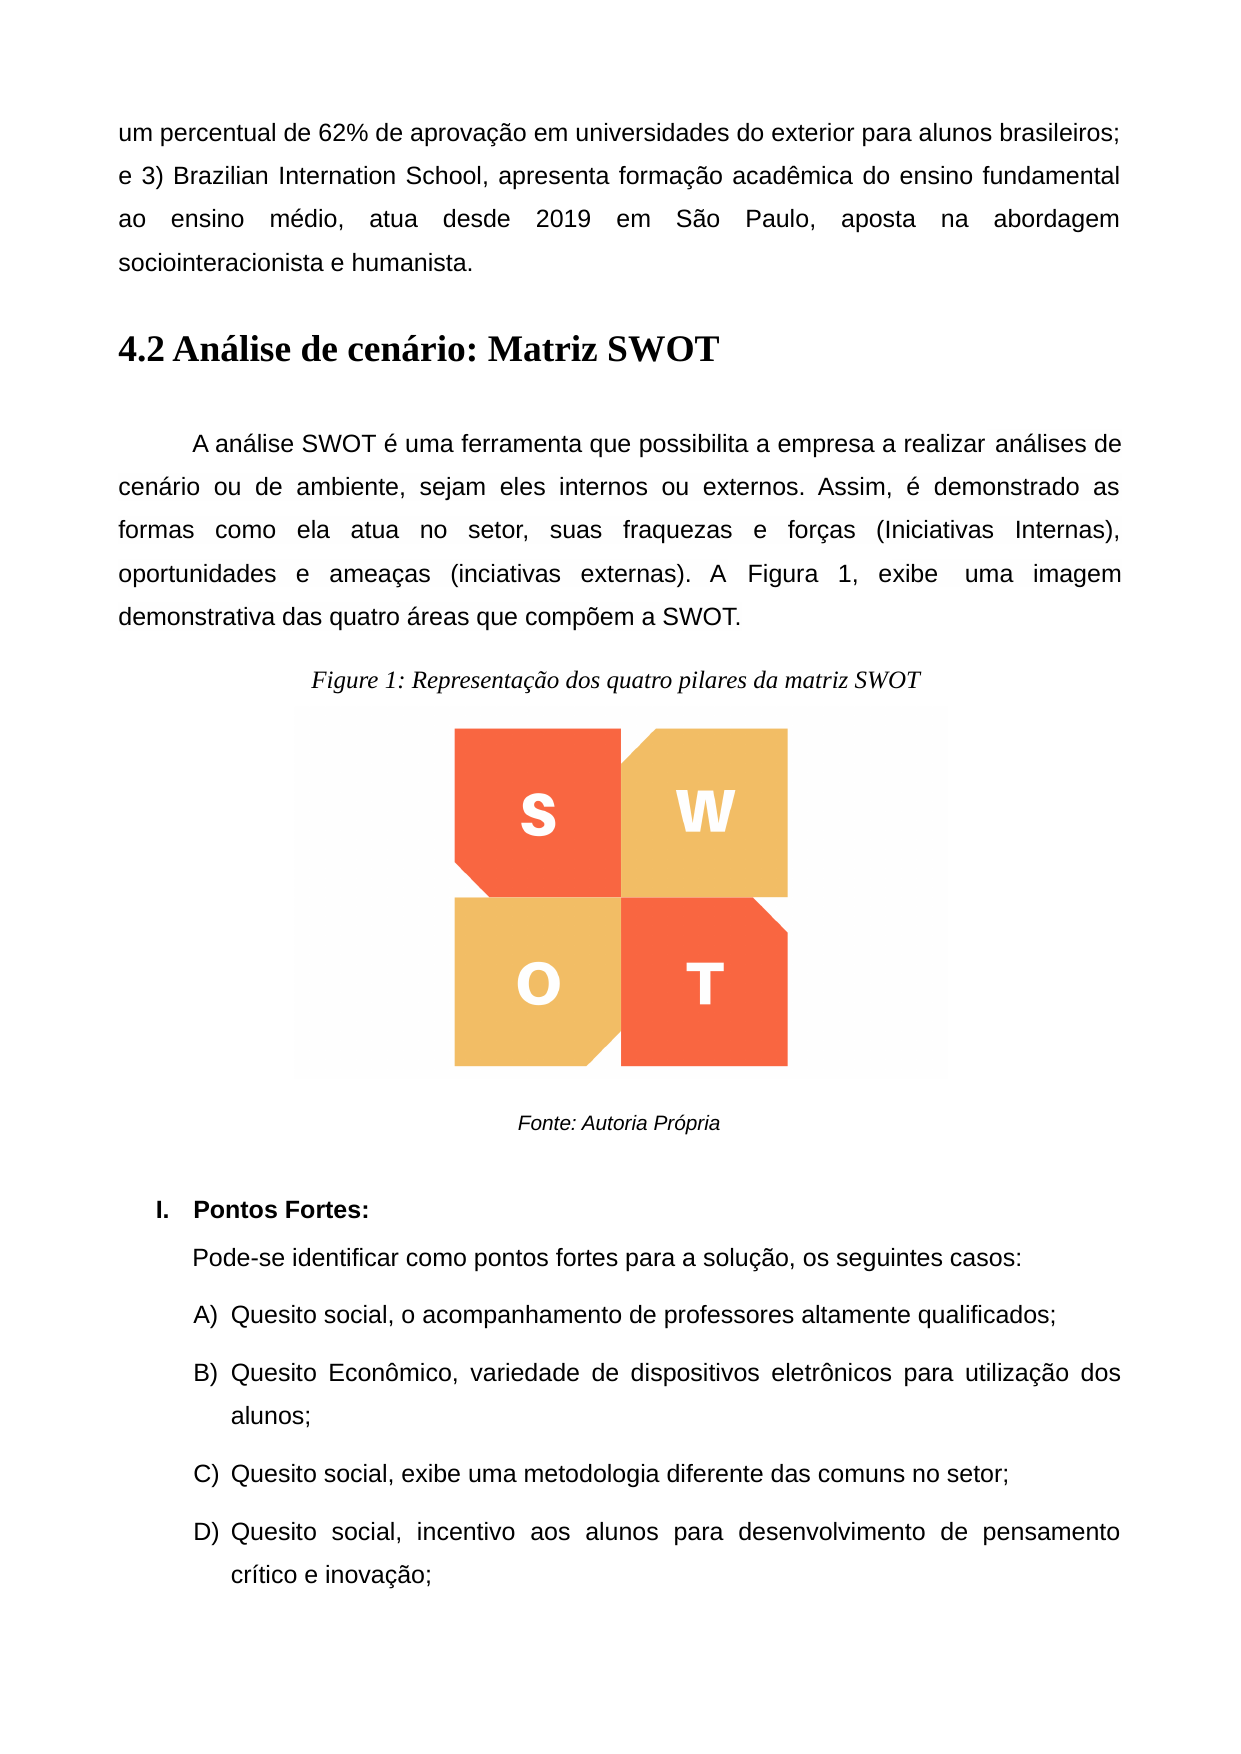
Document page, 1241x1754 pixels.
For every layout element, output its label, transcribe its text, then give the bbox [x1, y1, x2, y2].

list Quesito social, o acompanhamento de professores altamente qualificados; [193, 1300, 1122, 1329]
list Quesito Econômico, variedade de dispositivos eletrônicos para utilização dos alunos; [193, 1358, 1122, 1430]
list Quesito social, incentivo aos alunos para desenvolvimento de pensamento crítico e inovação; [193, 1516, 1122, 1588]
text Pode-se identificar como pontos fortes para a solução, os seguintes casos: [118, 1242, 1122, 1271]
text um percentual de 62% de aprovação em universidades do exterior para alunos brasileiros; e 3) Brazilian Internation School, apresenta formação acadêmica do ensino fundamental ao ensino médio, atua desde 2019 em São Paulo, aposta na abordagem sociointeracionista e humanista. [118, 118, 1122, 276]
subtitle 4.2 Análise de cenário: Matriz SWOT [118, 326, 1122, 369]
list Quesito social, exibe uma metodologia diferente das comuns no setor; [193, 1459, 1122, 1487]
text Figure 1: Representação dos quatro pilares da matriz SWOT [286, 665, 948, 694]
text A análise SWOT é uma ferramenta que possibilita a empresa a realizar análises de cenário ou de ambiente, sejam eles internos ou externos. Assim, é demonstrado as formas como ela atua no setor, suas fraquezas e forças (Iniciativas Internas), oportunidades e ameaças (inciativas externas). A Figura 1, exibe uma imagem demonstrativa das quatro áreas que compõem a SWOT. [118, 429, 1122, 631]
picture [294, 706, 948, 1079]
list Pontos Fortes: [156, 1195, 1122, 1224]
text Fonte: Autoria Própria [118, 645, 1122, 1135]
